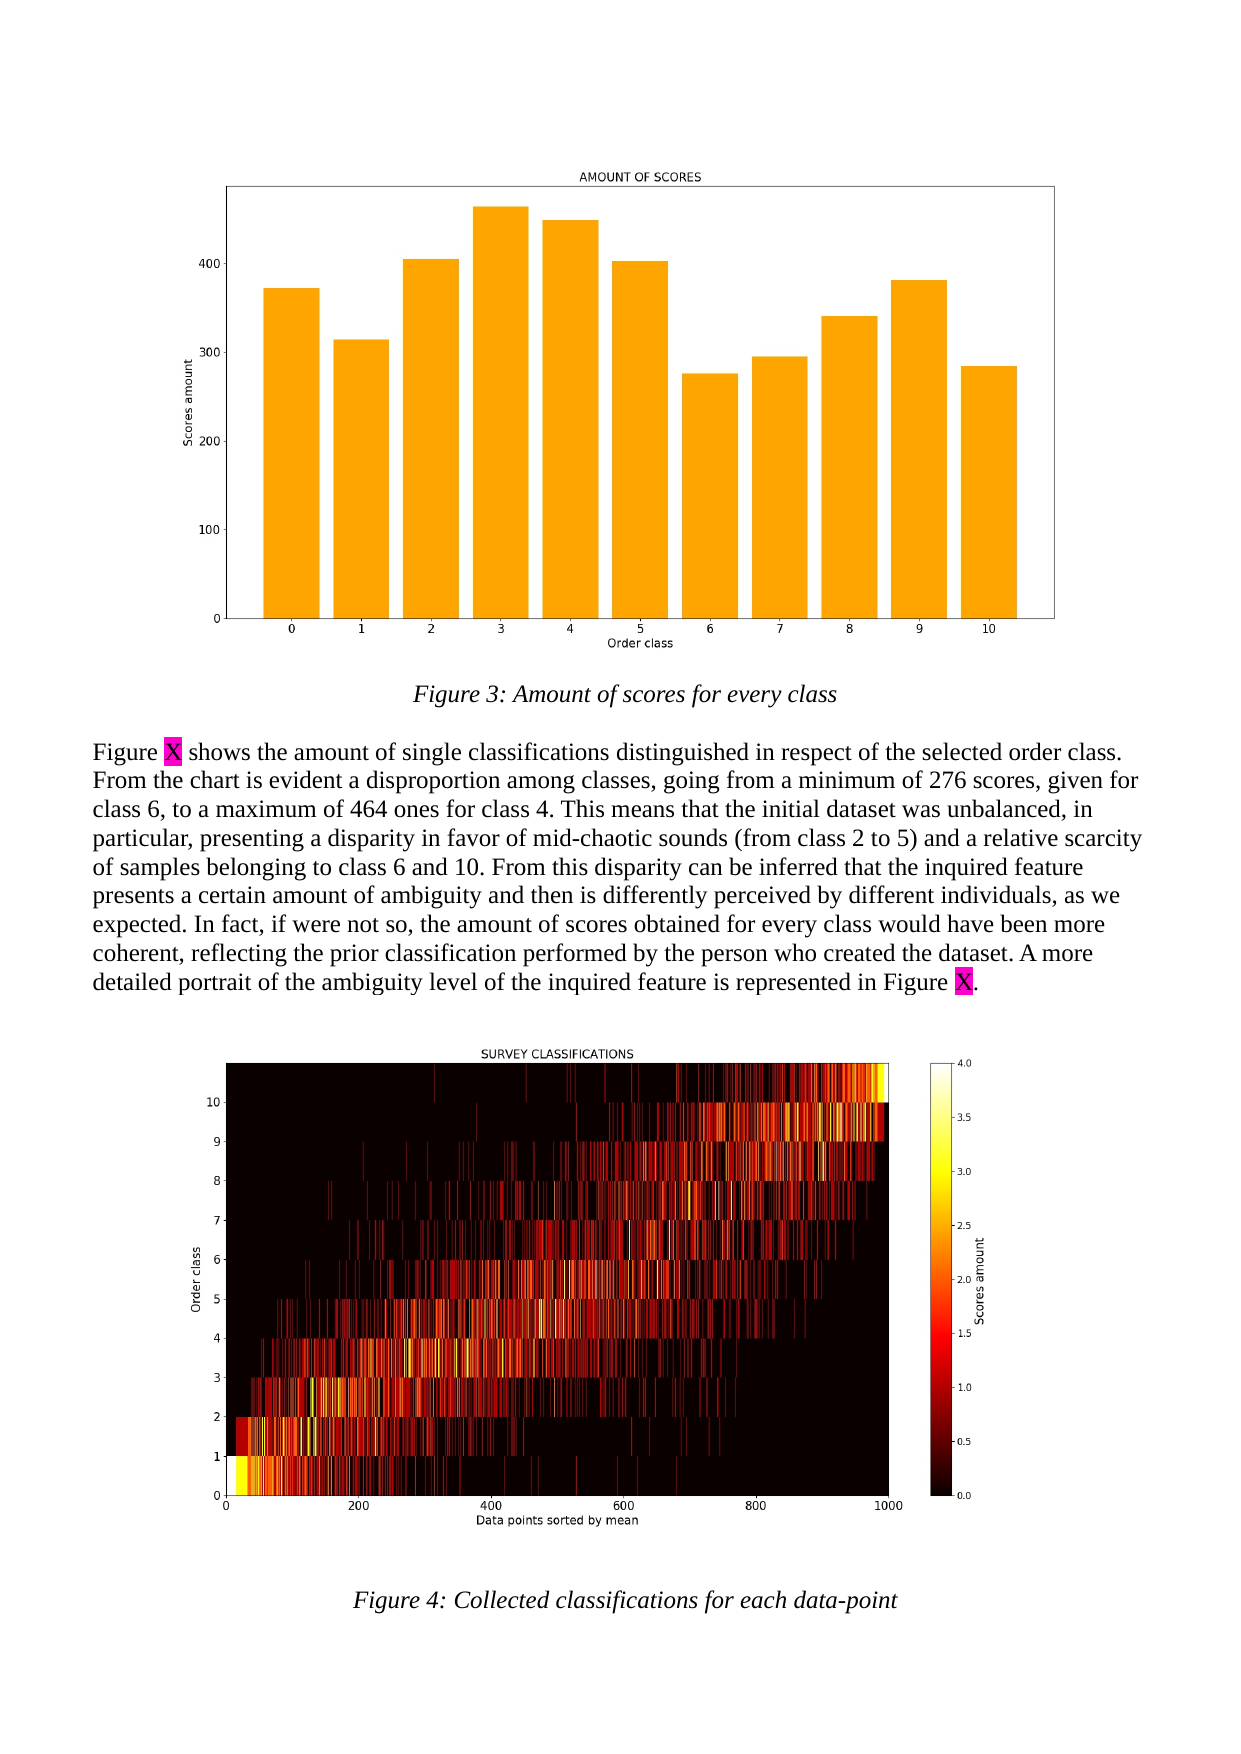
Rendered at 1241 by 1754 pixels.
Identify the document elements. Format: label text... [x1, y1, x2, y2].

picture [92, 118, 1161, 680]
text Figure X shows the amount of single classifications distinguished in respect of the selected order class. From the chart is evident a disproportion among classes, going from a minimum of 276 scores, given for class 6, to a maximum of 464 ones for class 4. This means that the initial dataset was unbalanced, in particular, presenting a disparity in favor of mid-chaotic sounds (from class 2 to 5) and a relative scarcity of samples belonging to class 6 and 10. From this disparity can be inferred that the inquired feature presents a certain amount of ambiguity and then is differently perceived by different individuals, as we expected. In fact, if were not so, the amount of scores obtained for every class would have been more coherent, reflecting the prior classification performed by the person who created the dataset. A more detailed portrait of the ambiguity level of the inquired feature is represented in Figure X. [92, 737, 1160, 995]
picture [92, 995, 1161, 1557]
text Figure 3: Amount of scores for every class [92, 680, 1160, 708]
text Figure 4: Collected classifications for each data-point [92, 1557, 1160, 1614]
